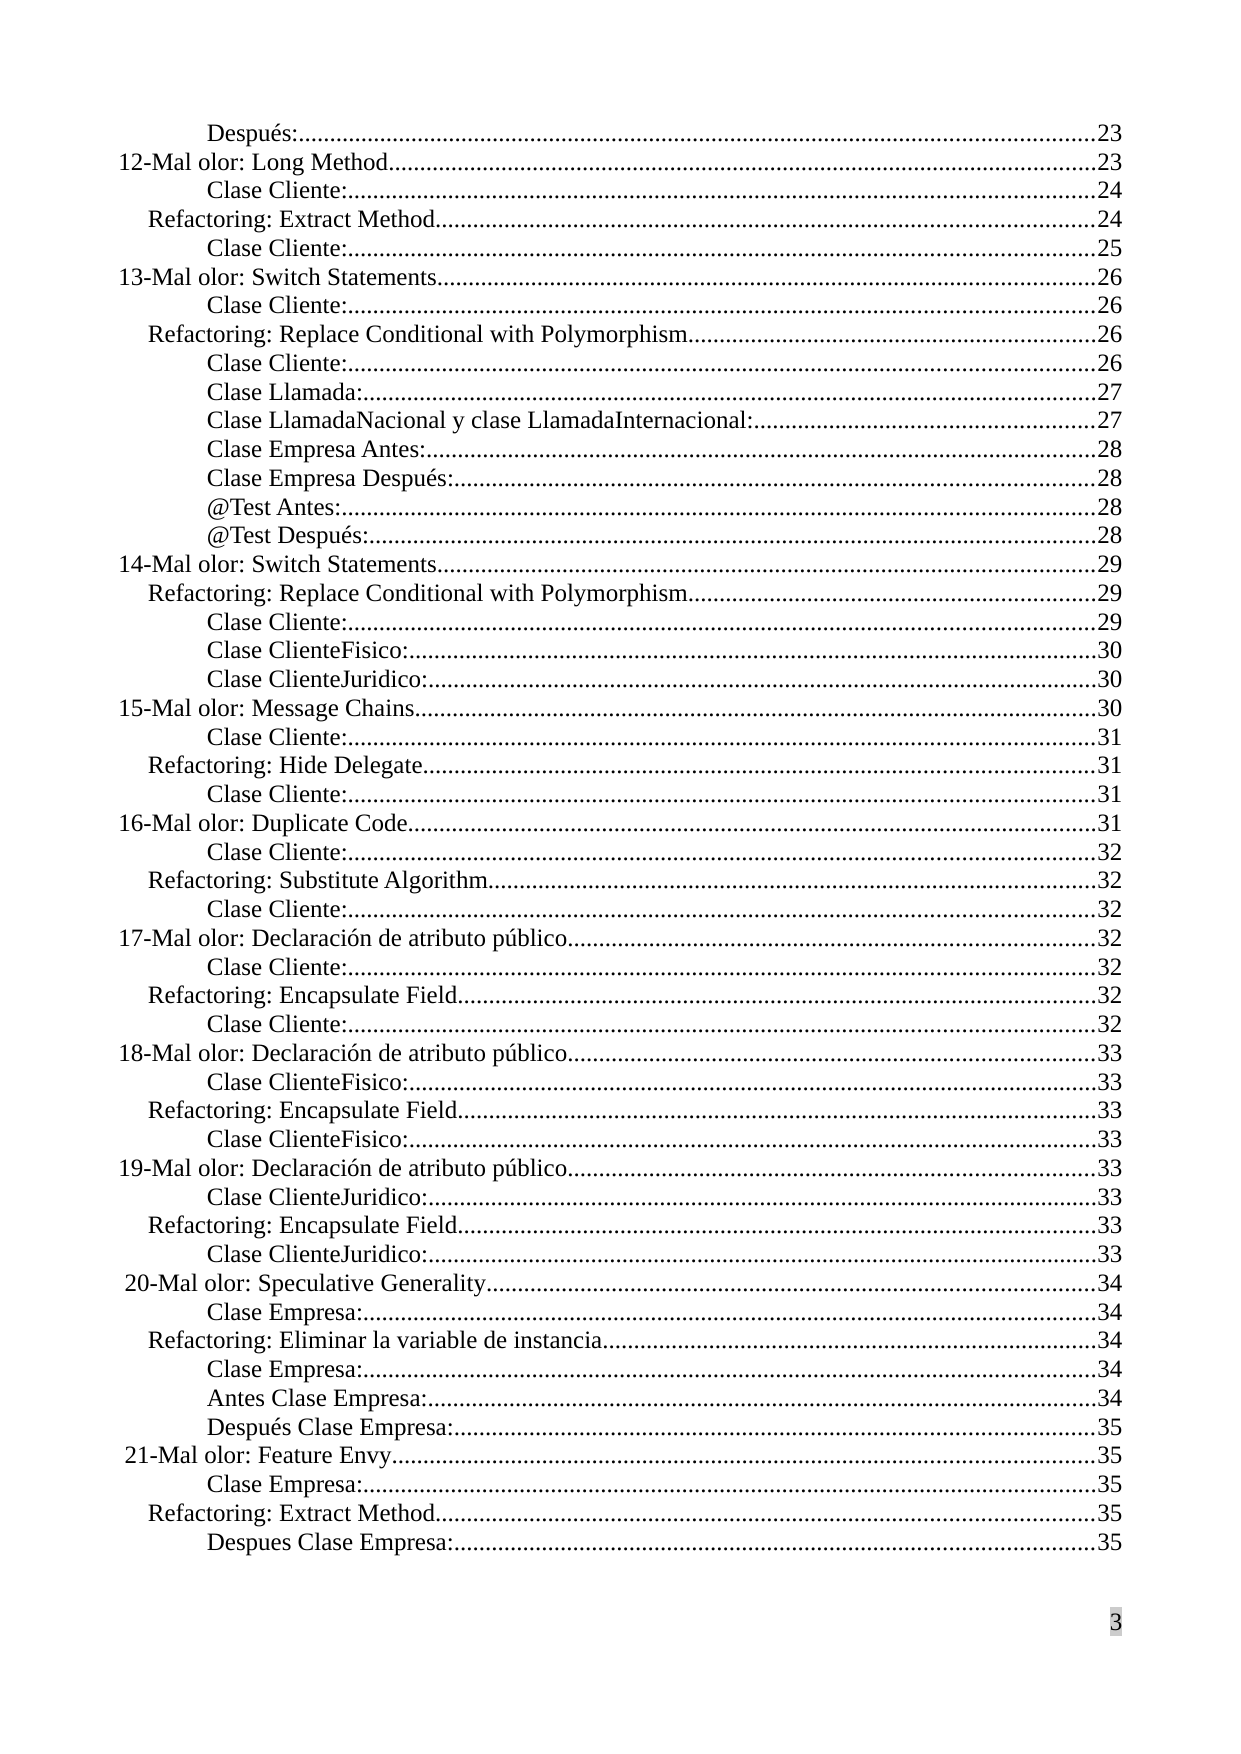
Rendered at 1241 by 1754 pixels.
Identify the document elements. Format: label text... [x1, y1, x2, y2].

text Clase ClienteFisico: 30 [207, 636, 1122, 664]
text Clase ClienteJuridico: 33 [207, 1182, 1122, 1211]
text 18-Mal olor: Declaración de atributo público 33 [118, 1038, 1122, 1067]
text Clase Empresa Después: 28 [207, 463, 1122, 492]
text Refactoring: Encapsulate Field 33 [148, 1096, 1122, 1124]
text Clase Cliente: 24 [207, 176, 1122, 204]
text Clase Cliente: 32 [207, 894, 1122, 923]
text 16-Mal olor: Duplicate Code 31 [118, 808, 1122, 837]
text Refactoring: Replace Conditional with Polymorphism 29 [148, 578, 1122, 607]
text @Test Después: 28 [207, 521, 1122, 549]
text Refactoring: Eliminar la variable de instancia 34 [148, 1326, 1122, 1354]
text Clase Empresa: 34 [207, 1354, 1122, 1383]
text Refactoring: Encapsulate Field 32 [148, 981, 1122, 1009]
text Refactoring: Extract Method 35 [148, 1498, 1122, 1527]
text 12-Mal olor: Long Method 23 [118, 147, 1122, 176]
text Clase Cliente: 25 [207, 233, 1122, 262]
text 13-Mal olor: Switch Statements 26 [118, 262, 1122, 291]
text Clase LlamadaNacional y clase LlamadaInternacional: 27 [207, 406, 1122, 434]
text 19-Mal olor: Declaración de atributo público 33 [118, 1153, 1122, 1182]
text Refactoring: Hide Delegate 31 [148, 751, 1122, 779]
text Refactoring: Extract Method 24 [148, 204, 1122, 233]
text Clase Empresa Antes: 28 [207, 434, 1122, 463]
text @Test Antes: 28 [207, 492, 1122, 521]
text Clase Empresa: 34 [207, 1297, 1122, 1326]
text Clase Cliente: 31 [207, 722, 1122, 751]
text Clase Cliente: 29 [207, 607, 1122, 636]
text Refactoring: Substitute Algorithm 32 [148, 866, 1122, 894]
text Clase Llamada: 27 [207, 377, 1122, 406]
text Clase ClienteFisico: 33 [207, 1067, 1122, 1096]
text Clase Cliente: 26 [207, 291, 1122, 319]
text Clase Cliente: 31 [207, 779, 1122, 808]
text Clase Cliente: 32 [207, 1009, 1122, 1038]
text 17-Mal olor: Declaración de atributo público 32 [118, 923, 1122, 952]
text Clase Cliente: 32 [207, 837, 1122, 866]
text Clase Cliente: 26 [207, 348, 1122, 377]
text Clase ClienteFisico: 33 [207, 1124, 1122, 1153]
text 14-Mal olor: Switch Statements 29 [118, 549, 1122, 578]
text Clase Cliente: 32 [207, 952, 1122, 981]
text Refactoring: Replace Conditional with Polymorphism 26 [148, 319, 1122, 348]
text Después: 23 [207, 118, 1122, 147]
text Refactoring: Encapsulate Field 33 [148, 1211, 1122, 1239]
text 15-Mal olor: Message Chains 30 [118, 693, 1122, 722]
text Clase ClienteJuridico: 33 [207, 1239, 1122, 1268]
text Antes Clase Empresa: 34 [207, 1383, 1122, 1412]
text 20-Mal olor: Speculative Generality 34 [118, 1268, 1122, 1297]
text Clase ClienteJuridico: 30 [207, 664, 1122, 693]
text Despues Clase Empresa: 35 [207, 1527, 1122, 1556]
text Después Clase Empresa: 35 [207, 1412, 1122, 1441]
text Clase Empresa: 35 [207, 1469, 1122, 1498]
text 21-Mal olor: Feature Envy 35 [118, 1441, 1122, 1469]
